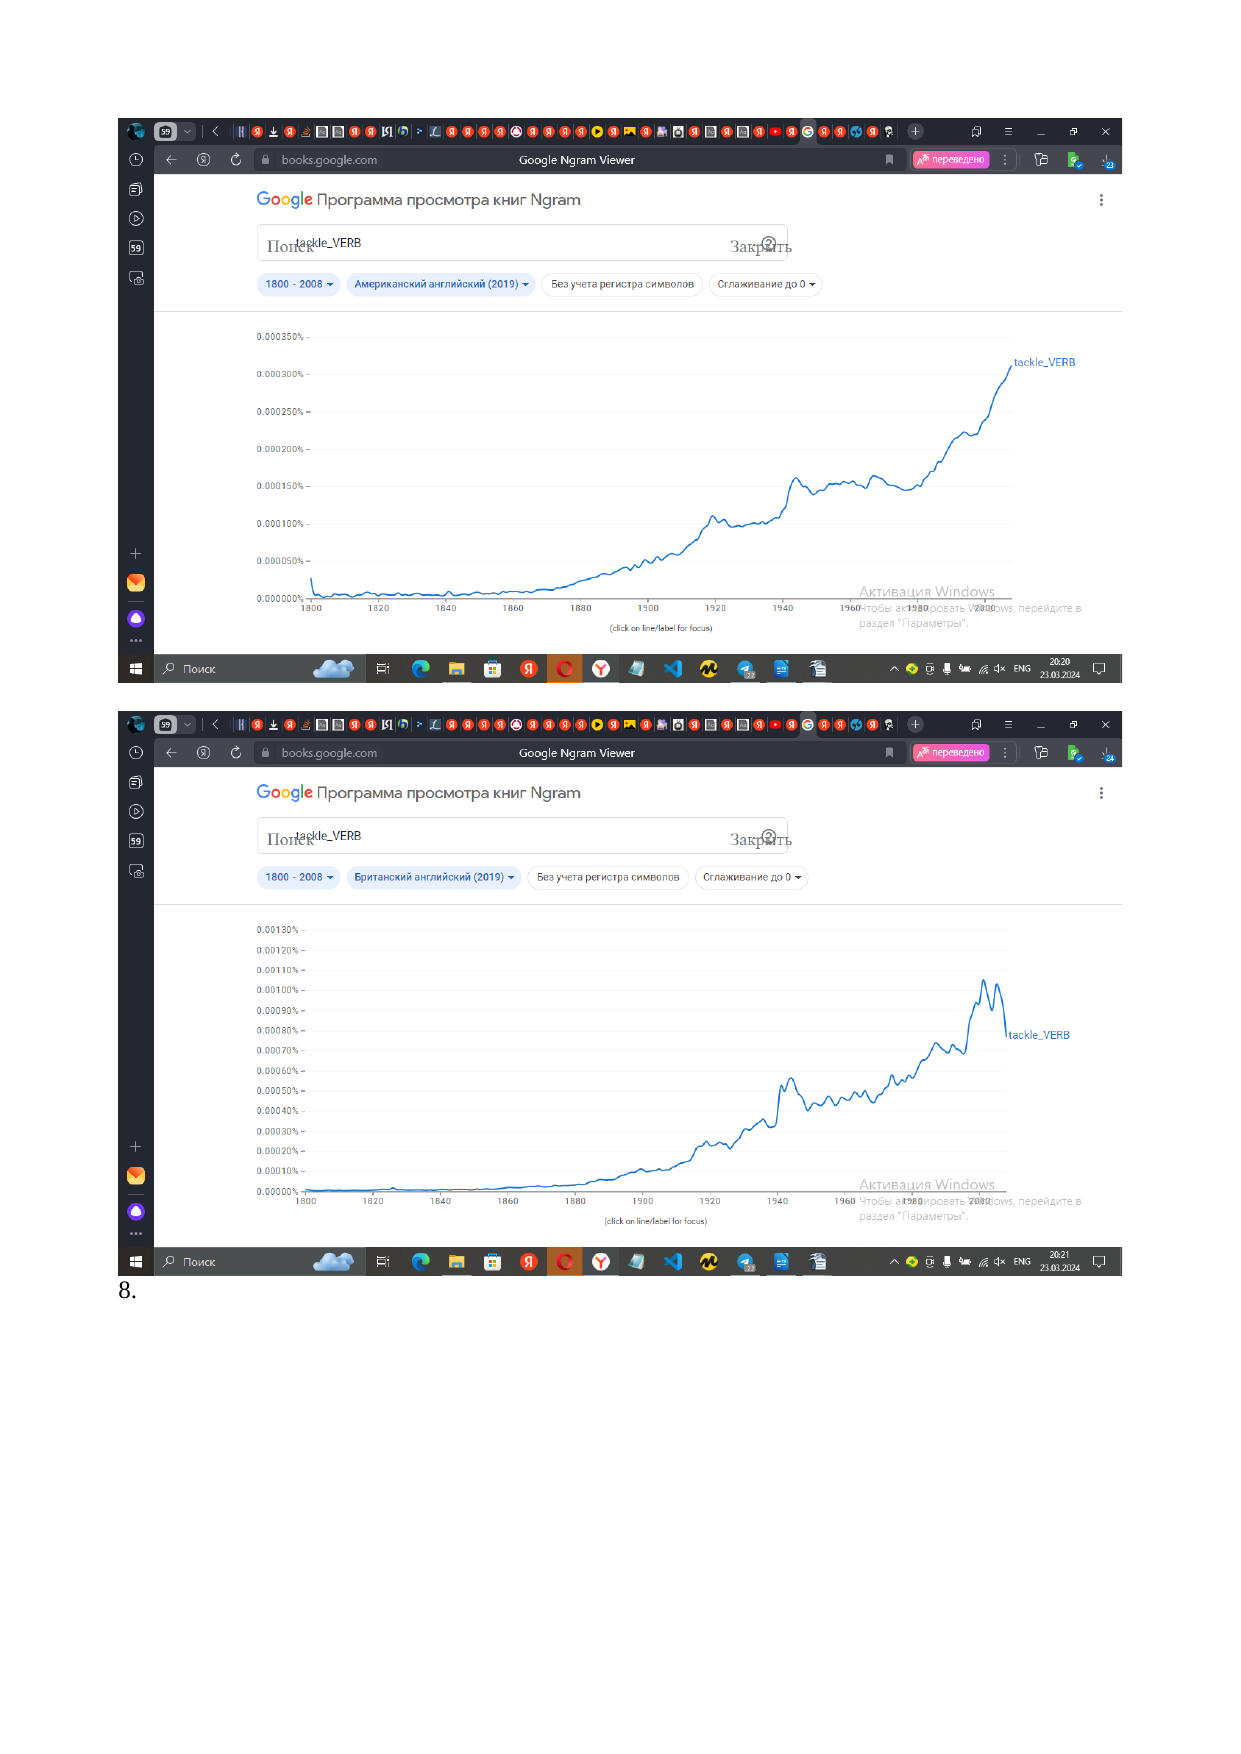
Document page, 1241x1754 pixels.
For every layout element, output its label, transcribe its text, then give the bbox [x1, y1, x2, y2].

text 8. [118, 1276, 1122, 1304]
picture [118, 711, 1123, 1276]
picture [118, 118, 1123, 683]
